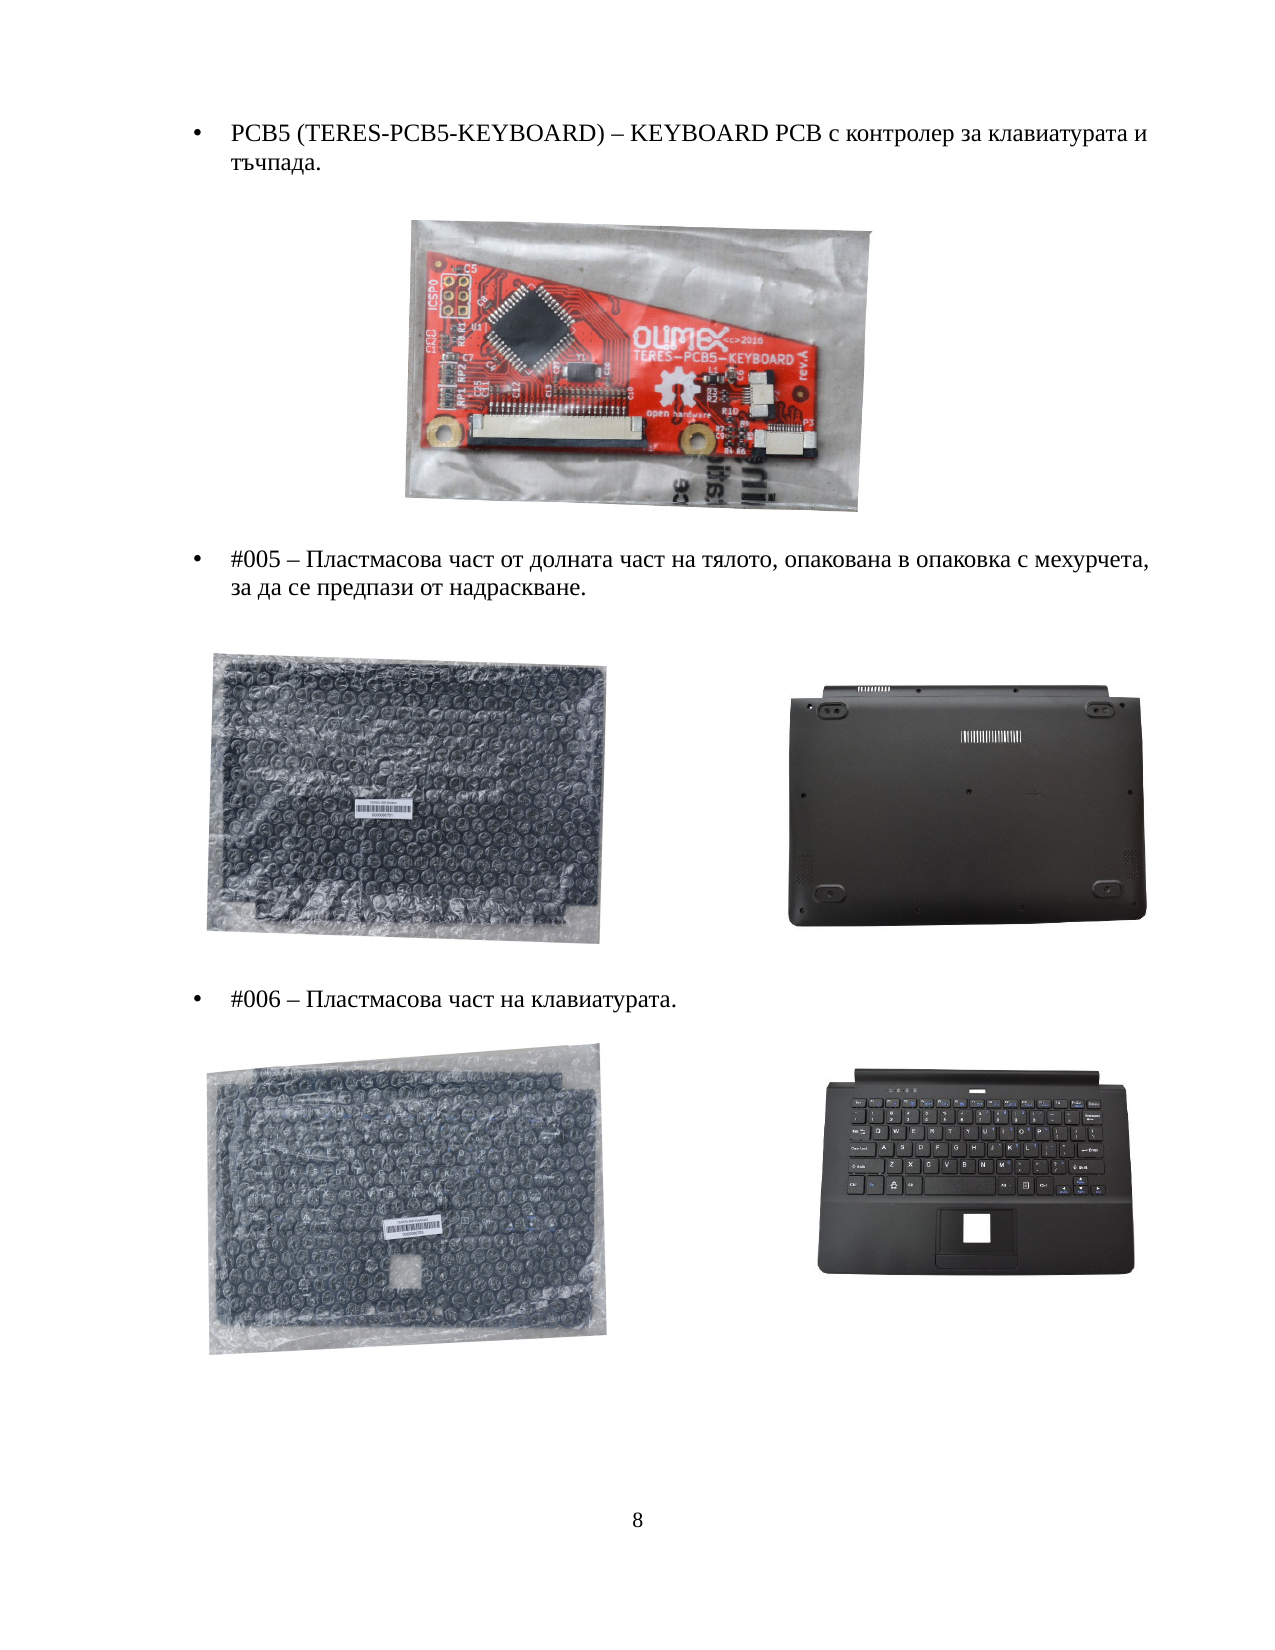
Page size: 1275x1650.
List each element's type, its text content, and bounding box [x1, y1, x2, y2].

list #006 – Пластмасова част на клавиатурата. [193, 984, 1157, 1013]
picture [813, 1043, 1138, 1301]
list #005 – Пластмасова част от долната част на тялото, опакована в опаковка с мехурчета, за да се предпази от надраскване. [193, 187, 1157, 601]
picture [372, 206, 903, 525]
picture [778, 653, 1157, 958]
picture [206, 1043, 607, 1355]
picture [206, 653, 607, 944]
list PCB5 (TERES-PCB5-KEYBOARD) – KEYBOARD PCB с контролер за клавиатурата и тъчпада. [193, 118, 1157, 176]
